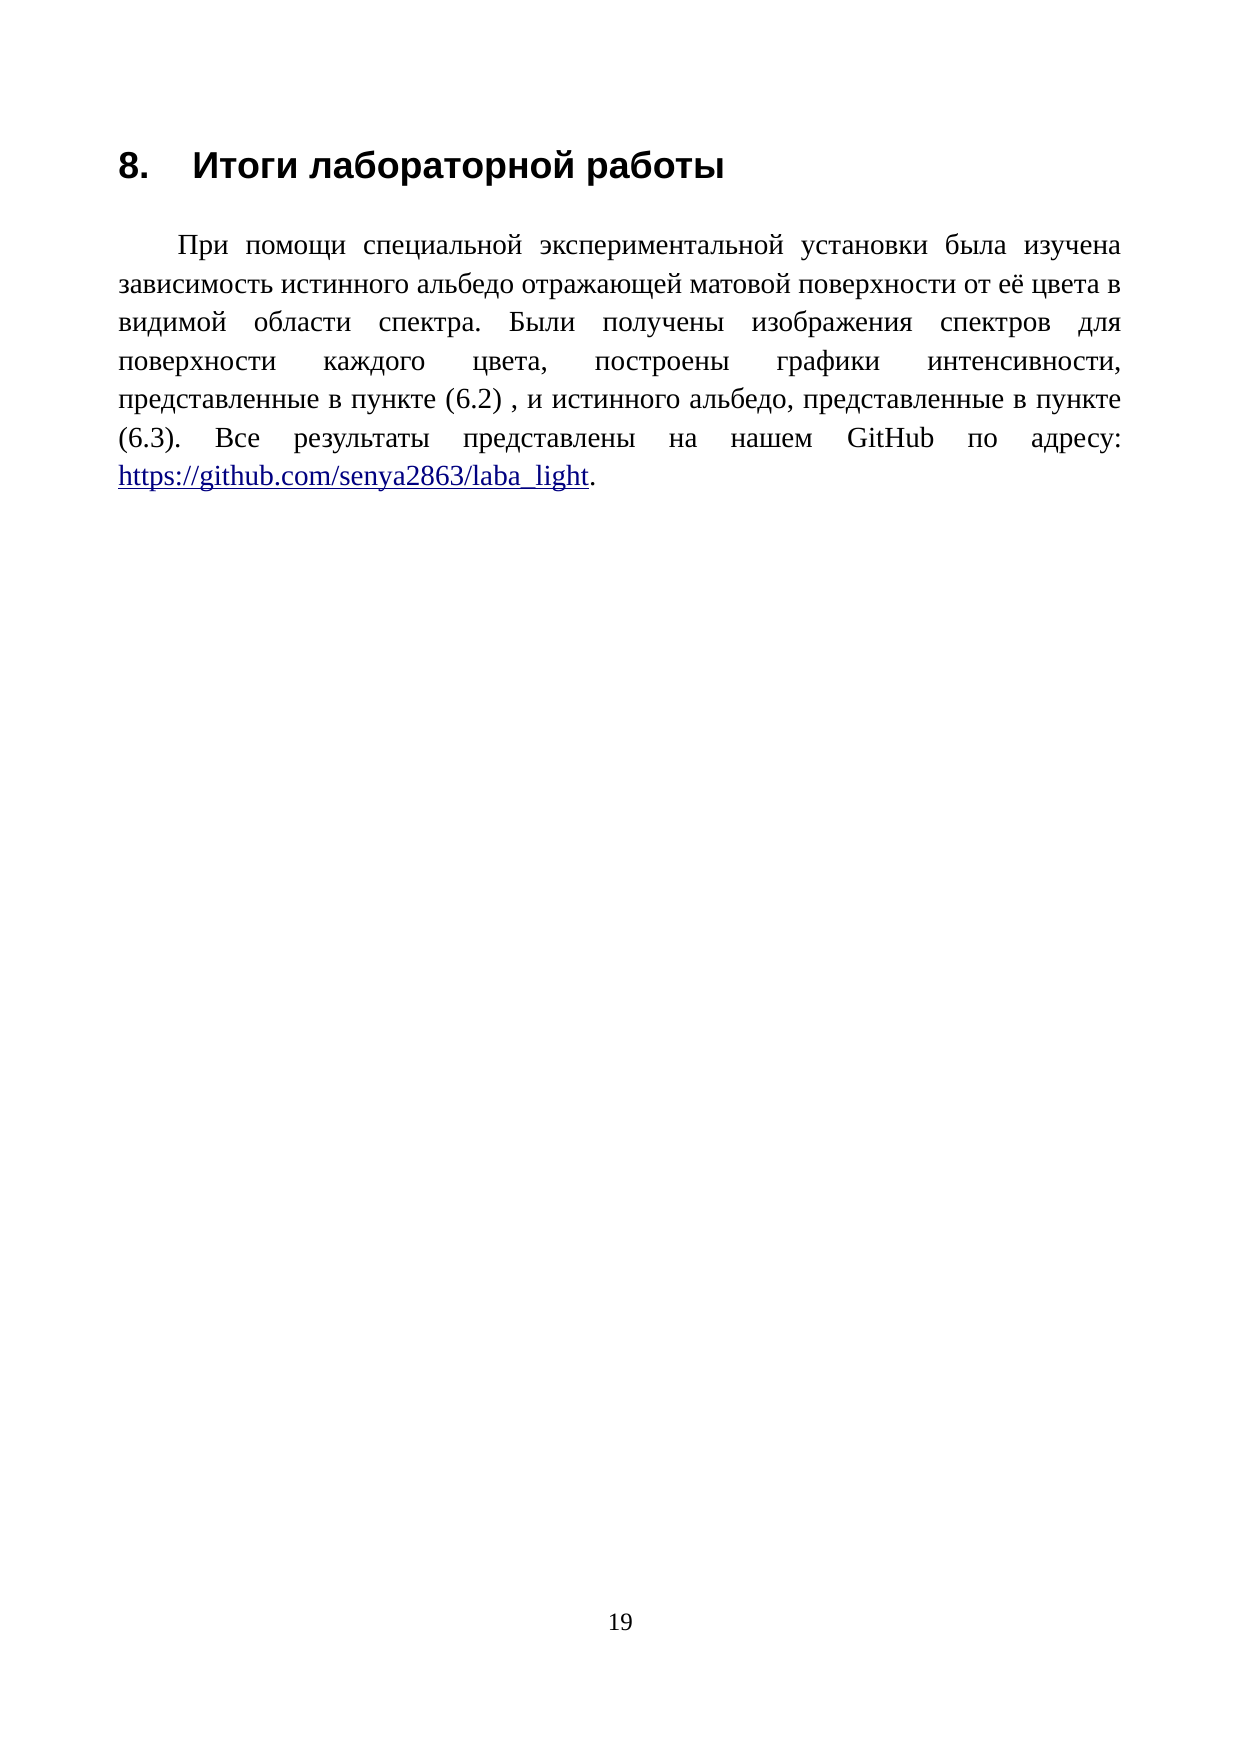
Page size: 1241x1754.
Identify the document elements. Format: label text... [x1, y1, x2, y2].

text При помощи специальной экспериментальной установки была изучена зависимость истинного альбедо отражающей матовой поверхности от её цвета в видимой области спектра. Были получены изображения спектров для поверхности каждого цвета, построены графики интенсивности, представленные в пункте (6.2) , и истинного альбедо, представленные в пункте (6.3). Все результаты представлены на нашем GitHub по адресу: https://github.com/senya2863/laba_light. [118, 227, 1122, 492]
subtitle Итоги лабораторной работы [118, 143, 1122, 186]
